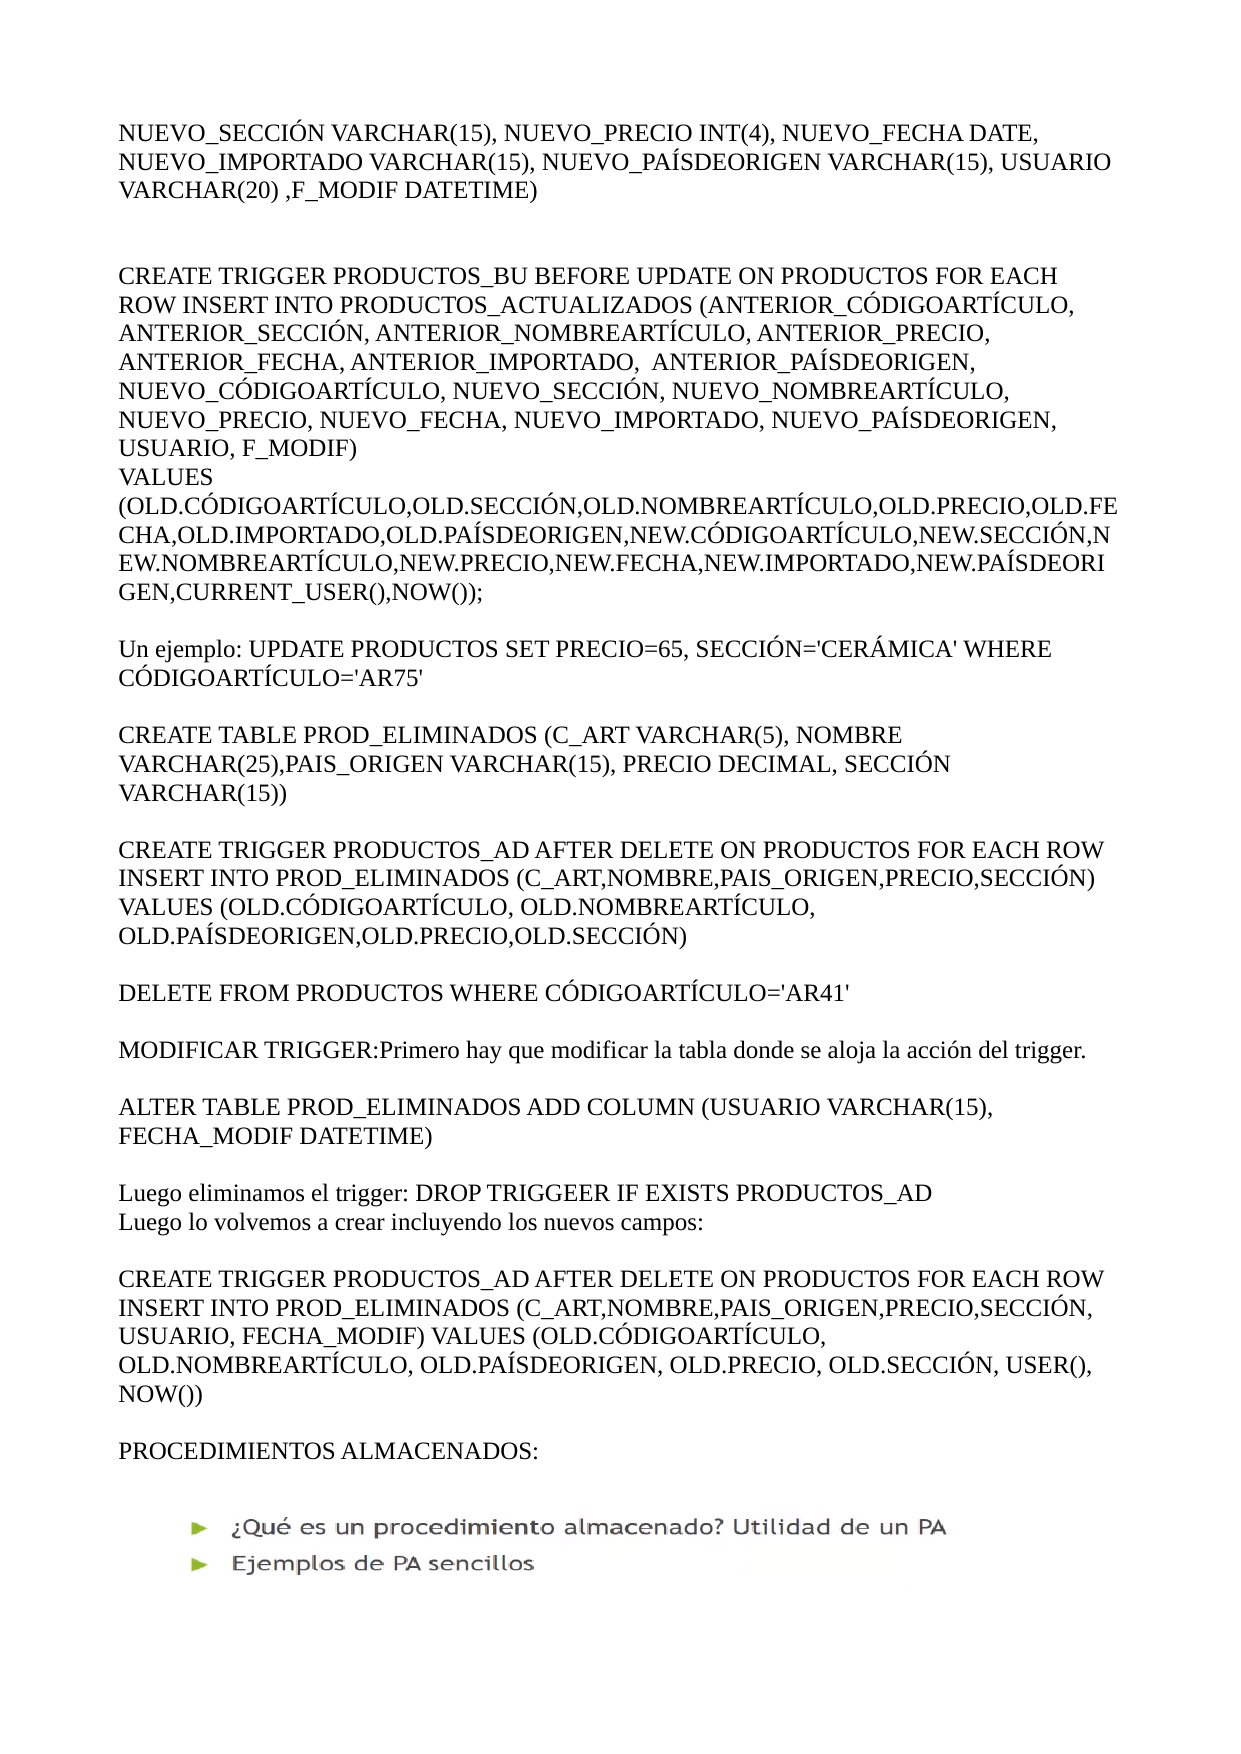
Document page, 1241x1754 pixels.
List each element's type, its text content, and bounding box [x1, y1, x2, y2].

text CREATE TRIGGER PRODUCTOS_AD AFTER DELETE ON PRODUCTOS FOR EACH ROW INSERT INTO PROD_ELIMINADOS (C_ART,NOMBRE,PAIS_ORIGEN,PRECIO,SECCIÓN) VALUES (OLD.CÓDIGOARTÍCULO, OLD.NOMBREARTÍCULO, OLD.PAÍSDEORIGEN,OLD.PRECIO,OLD.SECCIÓN) [118, 835, 1122, 950]
text CREATE TRIGGER PRODUCTOS_AD AFTER DELETE ON PRODUCTOS FOR EACH ROW INSERT INTO PROD_ELIMINADOS (C_ART,NOMBRE,PAIS_ORIGEN,PRECIO,SECCIÓN, USUARIO, FECHA_MODIF) VALUES (OLD.CÓDIGOARTÍCULO, OLD.NOMBREARTÍCULO, OLD.PAÍSDEORIGEN, OLD.PRECIO, OLD.SECCIÓN, USER(), NOW()) [118, 1264, 1122, 1408]
text PROCEDIMIENTOS ALMACENADOS: [118, 1436, 1122, 1465]
text NUEVO_SECCIÓN VARCHAR(15), NUEVO_PRECIO INT(4), NUEVO_FECHA DATE, NUEVO_IMPORTADO VARCHAR(15), NUEVO_PAÍSDEORIGEN VARCHAR(15), USUARIO VARCHAR(20) ,F_MODIF DATETIME) [118, 118, 1122, 204]
text (OLD.CÓDIGOARTÍCULO,OLD.SECCIÓN,OLD.NOMBREARTÍCULO,OLD.PRECIO,OLD.FECHA,OLD.IMPORTADO,OLD.PAÍSDEORIGEN,NEW.CÓDIGOARTÍCULO,NEW.SECCIÓN,NEW.NOMBREARTÍCULO,NEW.PRECIO,NEW.FECHA,NEW.IMPORTADO,NEW.PAÍSDEORIGEN,CURRENT_USER(),NOW()); [118, 491, 1122, 606]
text CREATE TABLE PROD_ELIMINADOS (C_ART VARCHAR(5), NOMBRE VARCHAR(25),PAIS_ORIGEN VARCHAR(15), PRECIO DECIMAL, SECCIÓN VARCHAR(15)) [118, 720, 1122, 806]
text DELETE FROM PRODUCTOS WHERE CÓDIGOARTÍCULO='AR41' [118, 978, 1122, 1007]
text MODIFICAR TRIGGER:Primero hay que modificar la tabla donde se aloja la acción del trigger. [118, 1035, 1122, 1064]
picture [140, 1493, 1100, 1599]
text Luego lo volvemos a crear incluyendo los nuevos campos: [118, 1207, 1122, 1236]
text VALUES [118, 462, 1122, 491]
text Un ejemplo: UPDATE PRODUCTOS SET PRECIO=65, SECCIÓN='CERÁMICA' WHERE CÓDIGOARTÍCULO='AR75' [118, 634, 1122, 692]
text ALTER TABLE PROD_ELIMINADOS ADD COLUMN (USUARIO VARCHAR(15), FECHA_MODIF DATETIME) [118, 1092, 1122, 1150]
text Luego eliminamos el trigger: DROP TRIGGEER IF EXISTS PRODUCTOS_AD [118, 1178, 1122, 1207]
text CREATE TRIGGER PRODUCTOS_BU BEFORE UPDATE ON PRODUCTOS FOR EACH ROW INSERT INTO PRODUCTOS_ACTUALIZADOS (ANTERIOR_CÓDIGOARTÍCULO, ANTERIOR_SECCIÓN, ANTERIOR_NOMBREARTÍCULO, ANTERIOR_PRECIO, ANTERIOR_FECHA, ANTERIOR_IMPORTADO, ANTERIOR_PAÍSDEORIGEN, NUEVO_CÓDIGOARTÍCULO, NUEVO_SECCIÓN, NUEVO_NOMBREARTÍCULO, NUEVO_PRECIO, NUEVO_FECHA, NUEVO_IMPORTADO, NUEVO_PAÍSDEORIGEN, USUARIO, F_MODIF) [118, 261, 1122, 462]
